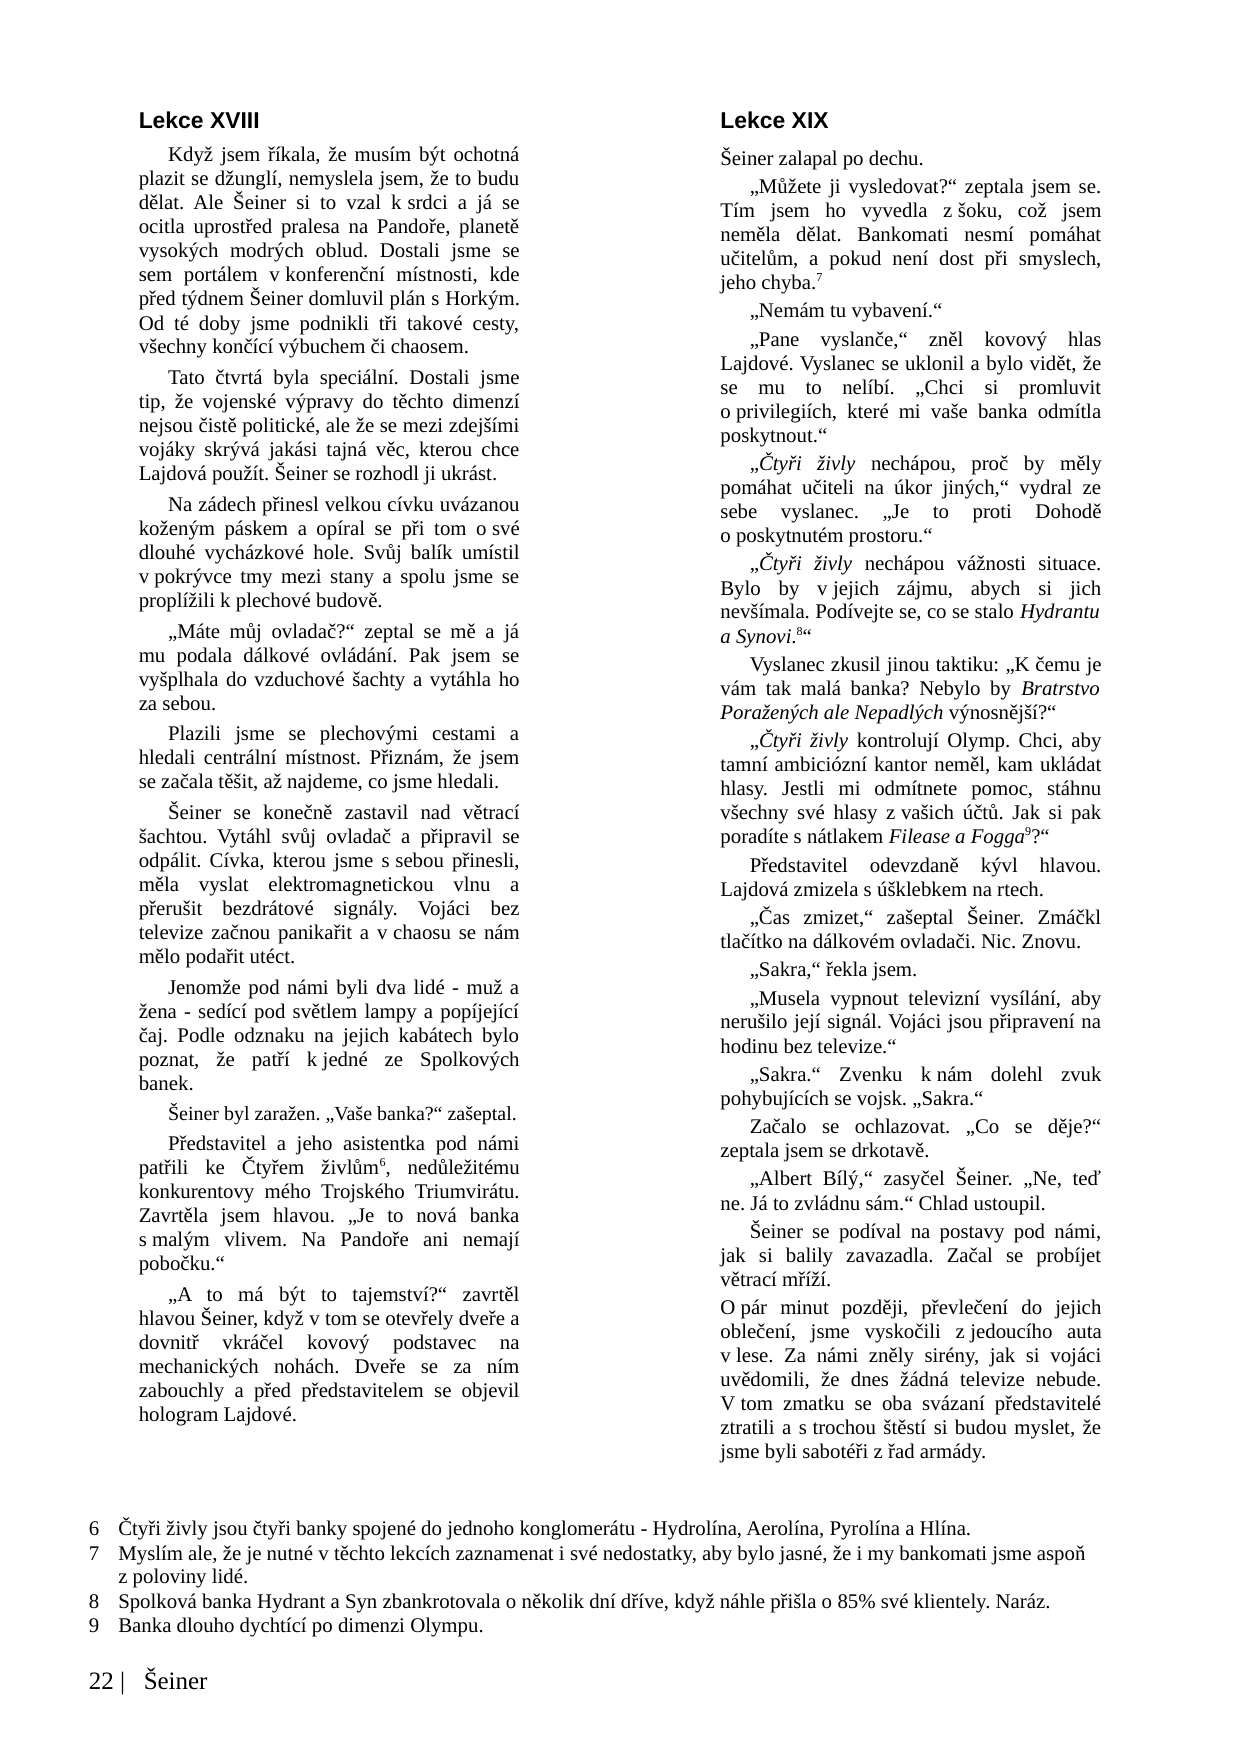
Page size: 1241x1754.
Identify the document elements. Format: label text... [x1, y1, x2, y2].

table_header [89, 59, 133, 1473]
table_header Lekce XIX Šeiner zalapal po dechu. „Můžete ji vysledovat?“ zeptala jsem se. Tím jsem ho vyvedla z šoku, což jsem neměla dělat. Bankomati nesmí pomáhat učitelům, a pokud není dost při smyslech, jeho chyba. „Nemám tu vybavení.“ „Pane vyslanče,“ zněl kovový hlas Lajdové. Vyslanec se uklonil a bylo vidět, že se mu to nelíbí. „Chci si promluvit o privilegiích, které mi vaše banka odmítla poskytnout.“ „Čtyři živly nechápou, proč by měly pomáhat učiteli na úkor jiných,“ vydral ze sebe vyslanec. „Je to proti Dohodě o poskytnutém prostoru.“ „Čtyři živly nechápou vážnosti situace. Bylo by v jejich zájmu, abych si jich nevšímala. Podívejte se, co se stalo Hydrantu a Synovi.“ Vyslanec zkusil jinou taktiku: „K čemu je vám tak malá banka? Nebylo by Bratrstvo Poražených ale Nepadlých výnosnější?“ „Čtyři živly kontrolují Olymp. Chci, aby tamní ambiciózní kantor neměl, kam ukládat hlasy. Jestli mi odmítnete pomoc, stáhnu všechny své hlasy z vašich účtů. Jak si pak poradíte s nátlakem Filease a Fogga?“ Představitel odevzdaně kývl hlavou. Lajdová zmizela s úšklebkem na rtech. „Čas zmizet,“ zašeptal Šeiner. Zmáčkl tlačítko na dálkovém ovladači. Nic. Znovu. „Sakra,“ řekla jsem. „Musela vypnout televizní vysílání, aby nerušilo její signál. Vojáci jsou připravení na hodinu bez televize.“ „Sakra.“ Zvenku k nám dolehl zvuk pohybujících se vojsk. „Sakra.“ Začalo se ochlazovat. „Co se děje?“ zeptala jsem se drkotavě. „Albert Bílý,“ zasyčel Šeiner. „Ne, teď ne. Já to zvládnu sám.“ Chlad ustoupil. Šeiner se podíval na postavy pod námi, jak si balily zavazadla. Začal se probíjet větrací mříží. O pár minut později, převlečení do jejich oblečení, jsme vyskočili z jedoucího auta v lese. Za námi zněly sirény, jak si vojáci uvědomili, že dnes žádná televize nebude. V tom zmatku se oba svázaní představitelé ztratili a s trochou štěstí si budou myslet, že jsme byli sabotéři z řad armády. [714, 59, 1107, 1473]
table_header [525, 59, 714, 1473]
table_header [1107, 59, 1152, 1473]
table_header Lekce XVIII Když jsem říkala, že musím být ochotná plazit se džunglí, nemyslela jsem, že to budu dělat. Ale Šeiner si to vzal k srdci a já se ocitla uprostřed pralesa na Pandoře, planetě vysokých modrých oblud. Dostali jsme se sem portálem v konferenční místnosti, kde před týdnem Šeiner domluvil plán s Horkým. Od té doby jsme podnikli tři takové cesty, všechny končící výbuchem či chaosem. Tato čtvrtá byla speciální. Dostali jsme tip, že vojenské výpravy do těchto dimenzí nejsou čistě politické, ale že se mezi zdejšími vojáky skrývá jakási tajná věc, kterou chce Lajdová použít. Šeiner se rozhodl ji ukrást. Na zádech přinesl velkou cívku uvázanou koženým páskem a opíral se při tom o své dlouhé vycházkové hole. Svůj balík umístil v pokrývce tmy mezi stany a spolu jsme se proplížili k plechové budově. „Máte můj ovladač?“ zeptal se mě a já mu podala dálkové ovládání. Pak jsem se vyšplhala do vzduchové šachty a vytáhla ho za sebou. Plazili jsme se plechovými cestami a hledali centrální místnost. Přiznám, že jsem se začala těšit, až najdeme, co jsme hledali. Šeiner se konečně zastavil nad větrací šachtou. Vytáhl svůj ovladač a připravil se odpálit. Cívka, kterou jsme s sebou přinesli, měla vyslat elektromagnetickou vlnu a přerušit bezdrátové signály. Vojáci bez televize začnou panikařit a v chaosu se nám mělo podařit utéct. Jenomže pod námi byli dva lidé - muž a žena - sedící pod světlem lampy a popíjející čaj. Podle odznaku na jejich kabátech bylo poznat, že patří k jedné ze Spolkových banek. Šeiner byl zaražen. „Vaše banka?“ zašeptal. Představitel a jeho asistentka pod námi patřili ke Čtyřem živlům, nedůležitému konkurentovy mého Trojského Triumvirátu. Zavrtěla jsem hlavou. „Je to nová banka s malým vlivem. Na Pandoře ani nemají pobočku.“ „A to má být to tajemství?“ zavrtěl hlavou Šeiner, když v tom se otevřely dveře a dovnitř vkráčel kovový podstavec na mechanických nohách. Dveře se za ním zabouchly a před představitelem se objevil hologram Lajdové. [133, 59, 525, 1473]
